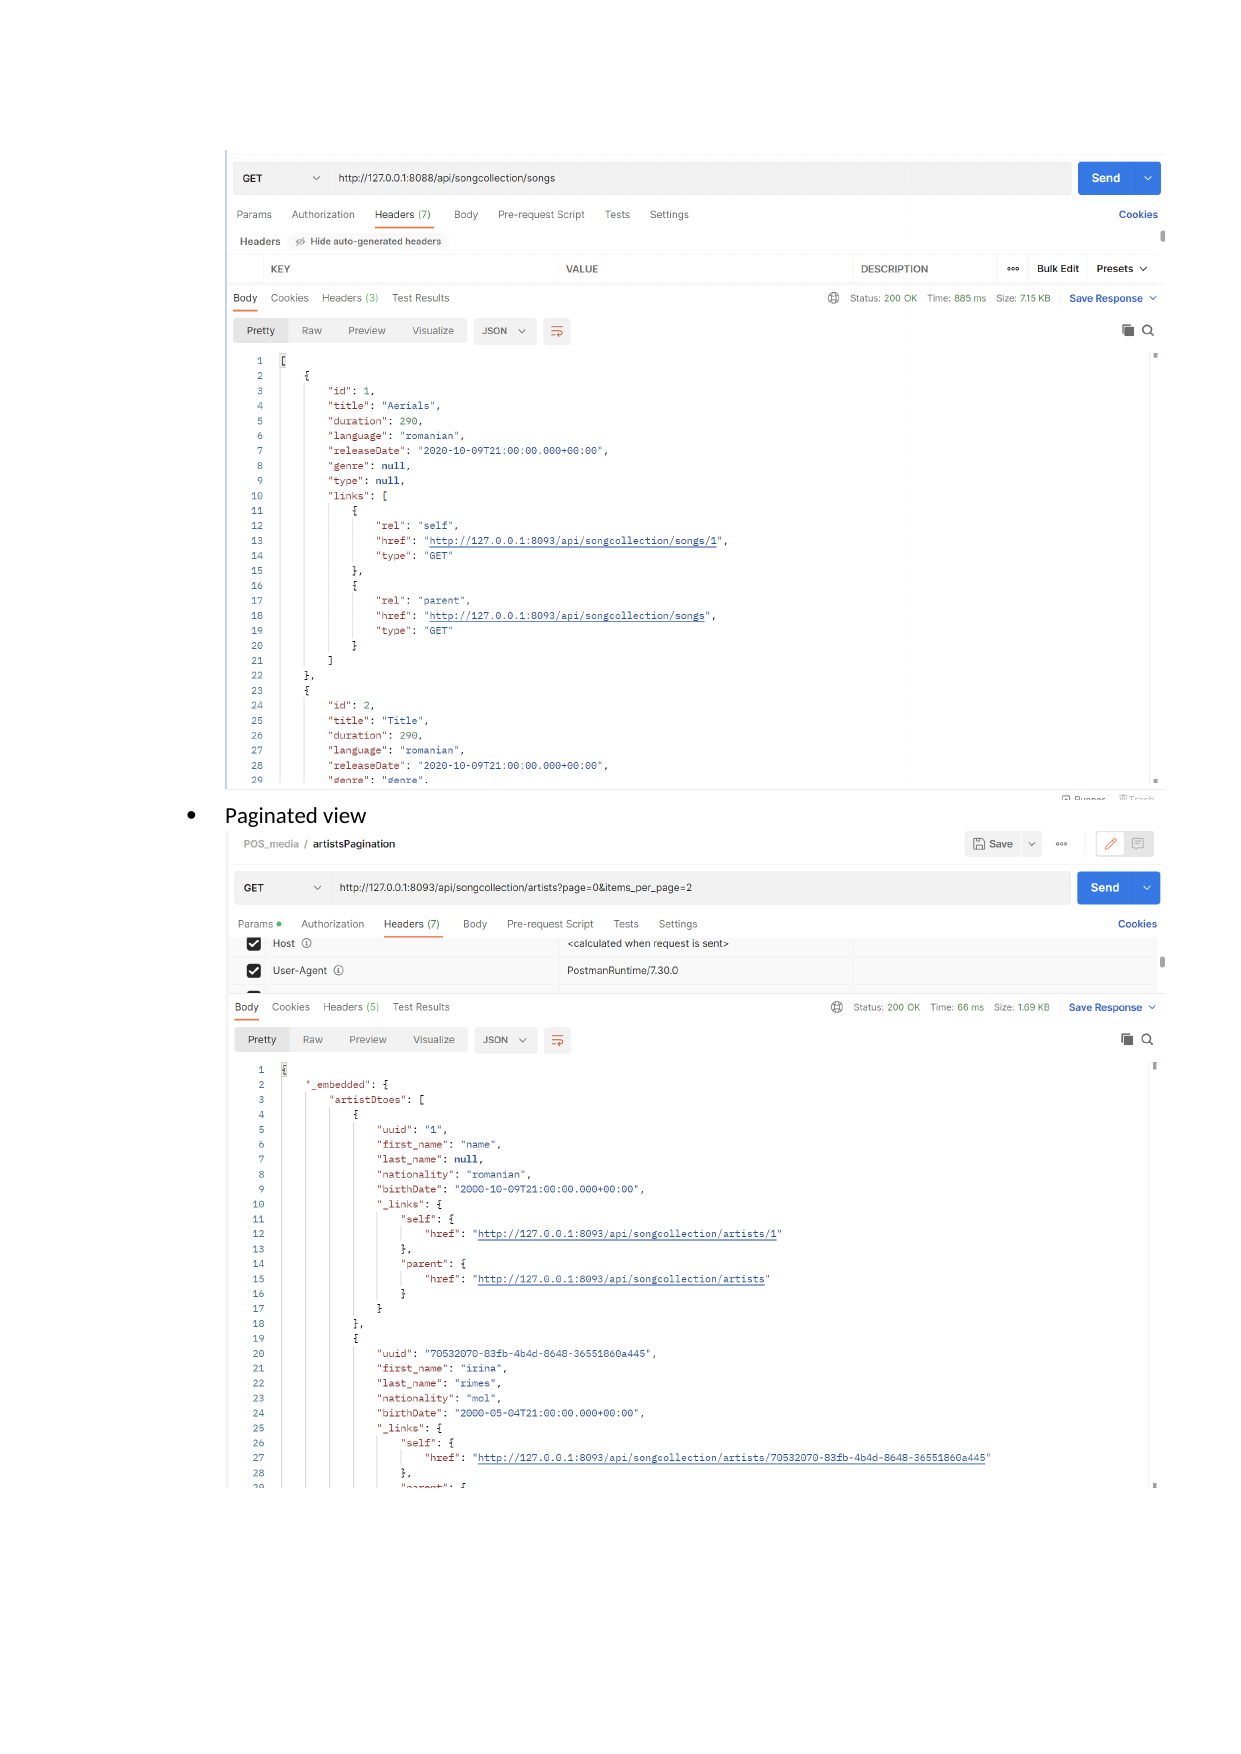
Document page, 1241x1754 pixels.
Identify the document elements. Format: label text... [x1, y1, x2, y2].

list Paginated view [187, 802, 1090, 829]
